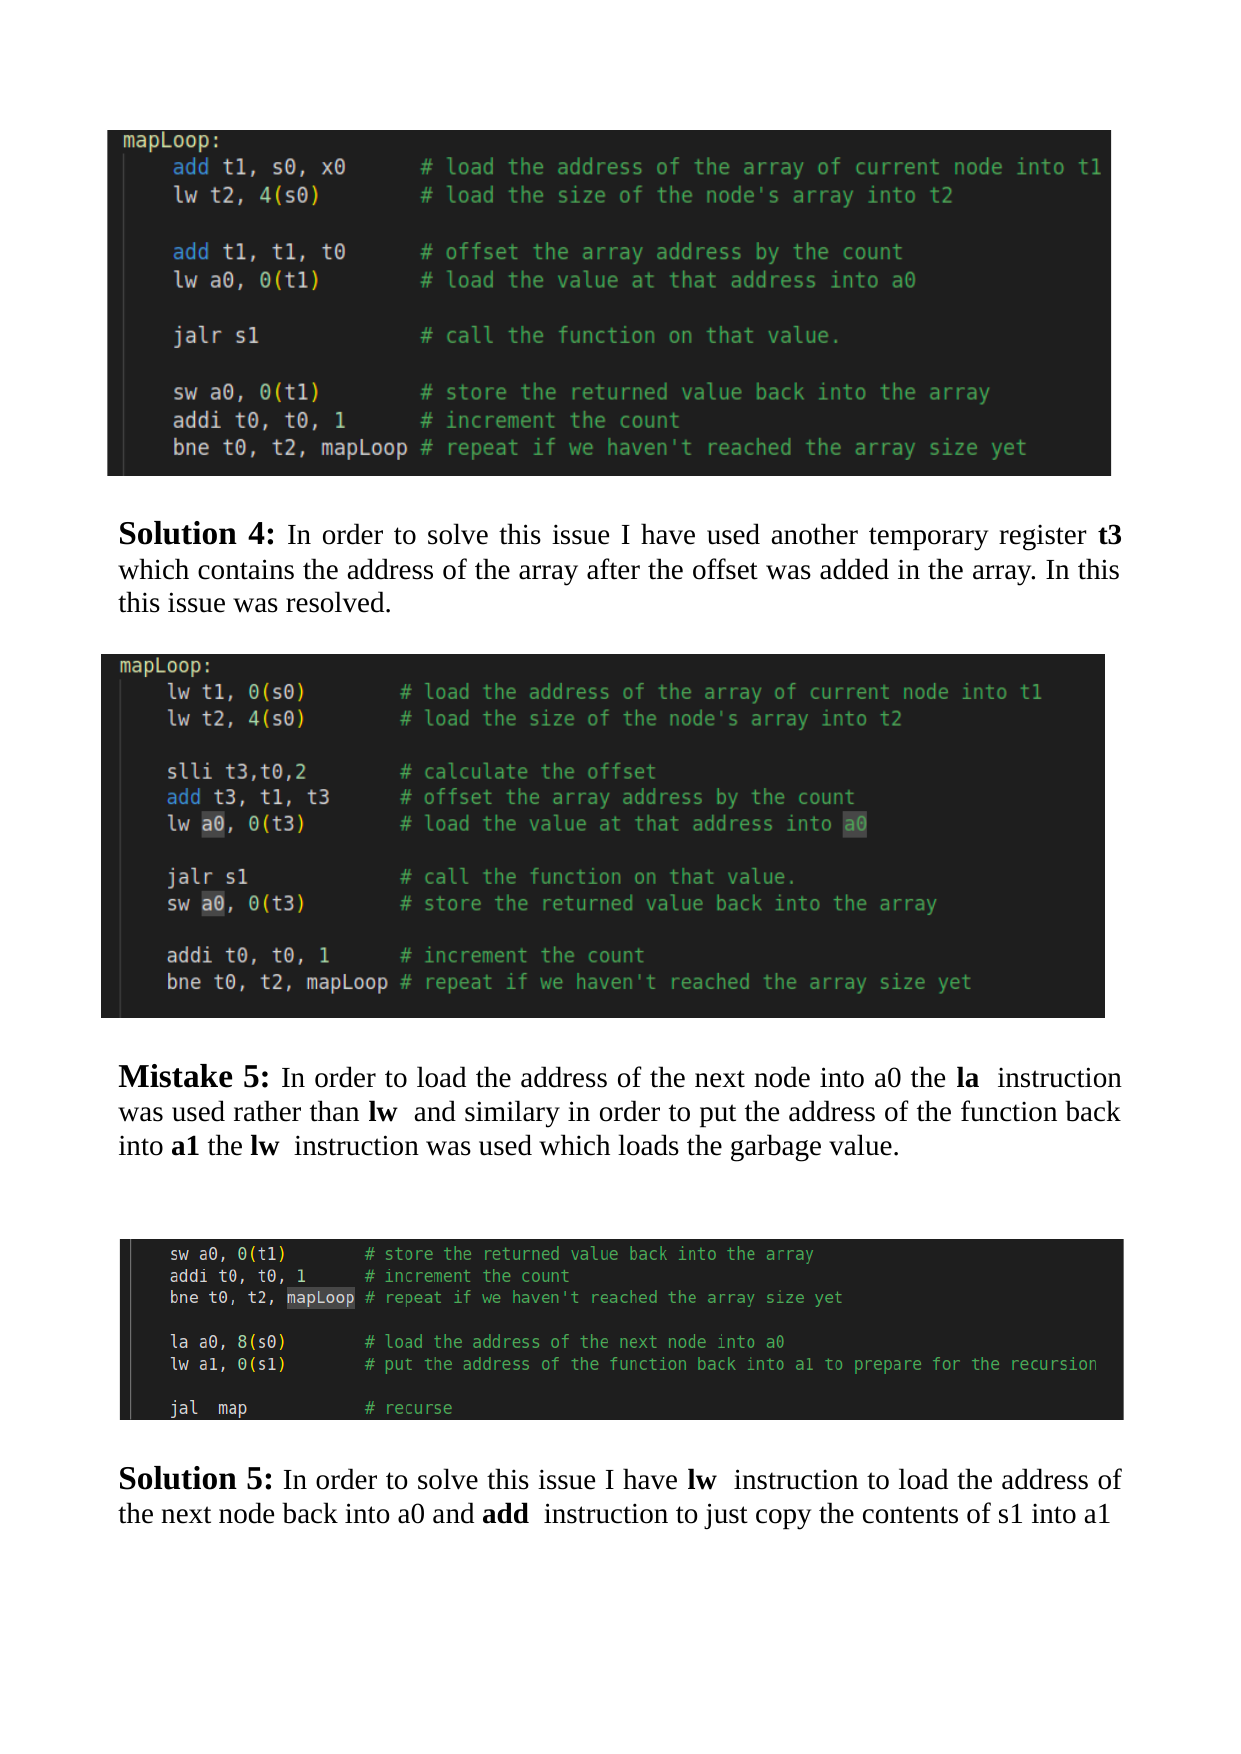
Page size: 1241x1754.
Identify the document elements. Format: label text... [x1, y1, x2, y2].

text Mistake 5: In order to load the address of the next node into a0 the la instruction was used rather than lw and similary in order to put the address of the function back into a1 the lw instruction was used which loads the garbage value. [118, 1056, 1122, 1161]
text Solution 4: In order to solve this issue I have used another temporary register t3 which contains the address of the array after the offset was added in the array. In this this issue was resolved. [118, 513, 1122, 619]
picture [119, 1239, 1124, 1420]
text Solution 5: In order to solve this issue I have lw instruction to load the address of the next node back into a0 and add instruction to just copy the contents of s1 into a1 [118, 1458, 1122, 1530]
picture [107, 130, 1112, 476]
picture [101, 654, 1105, 1018]
